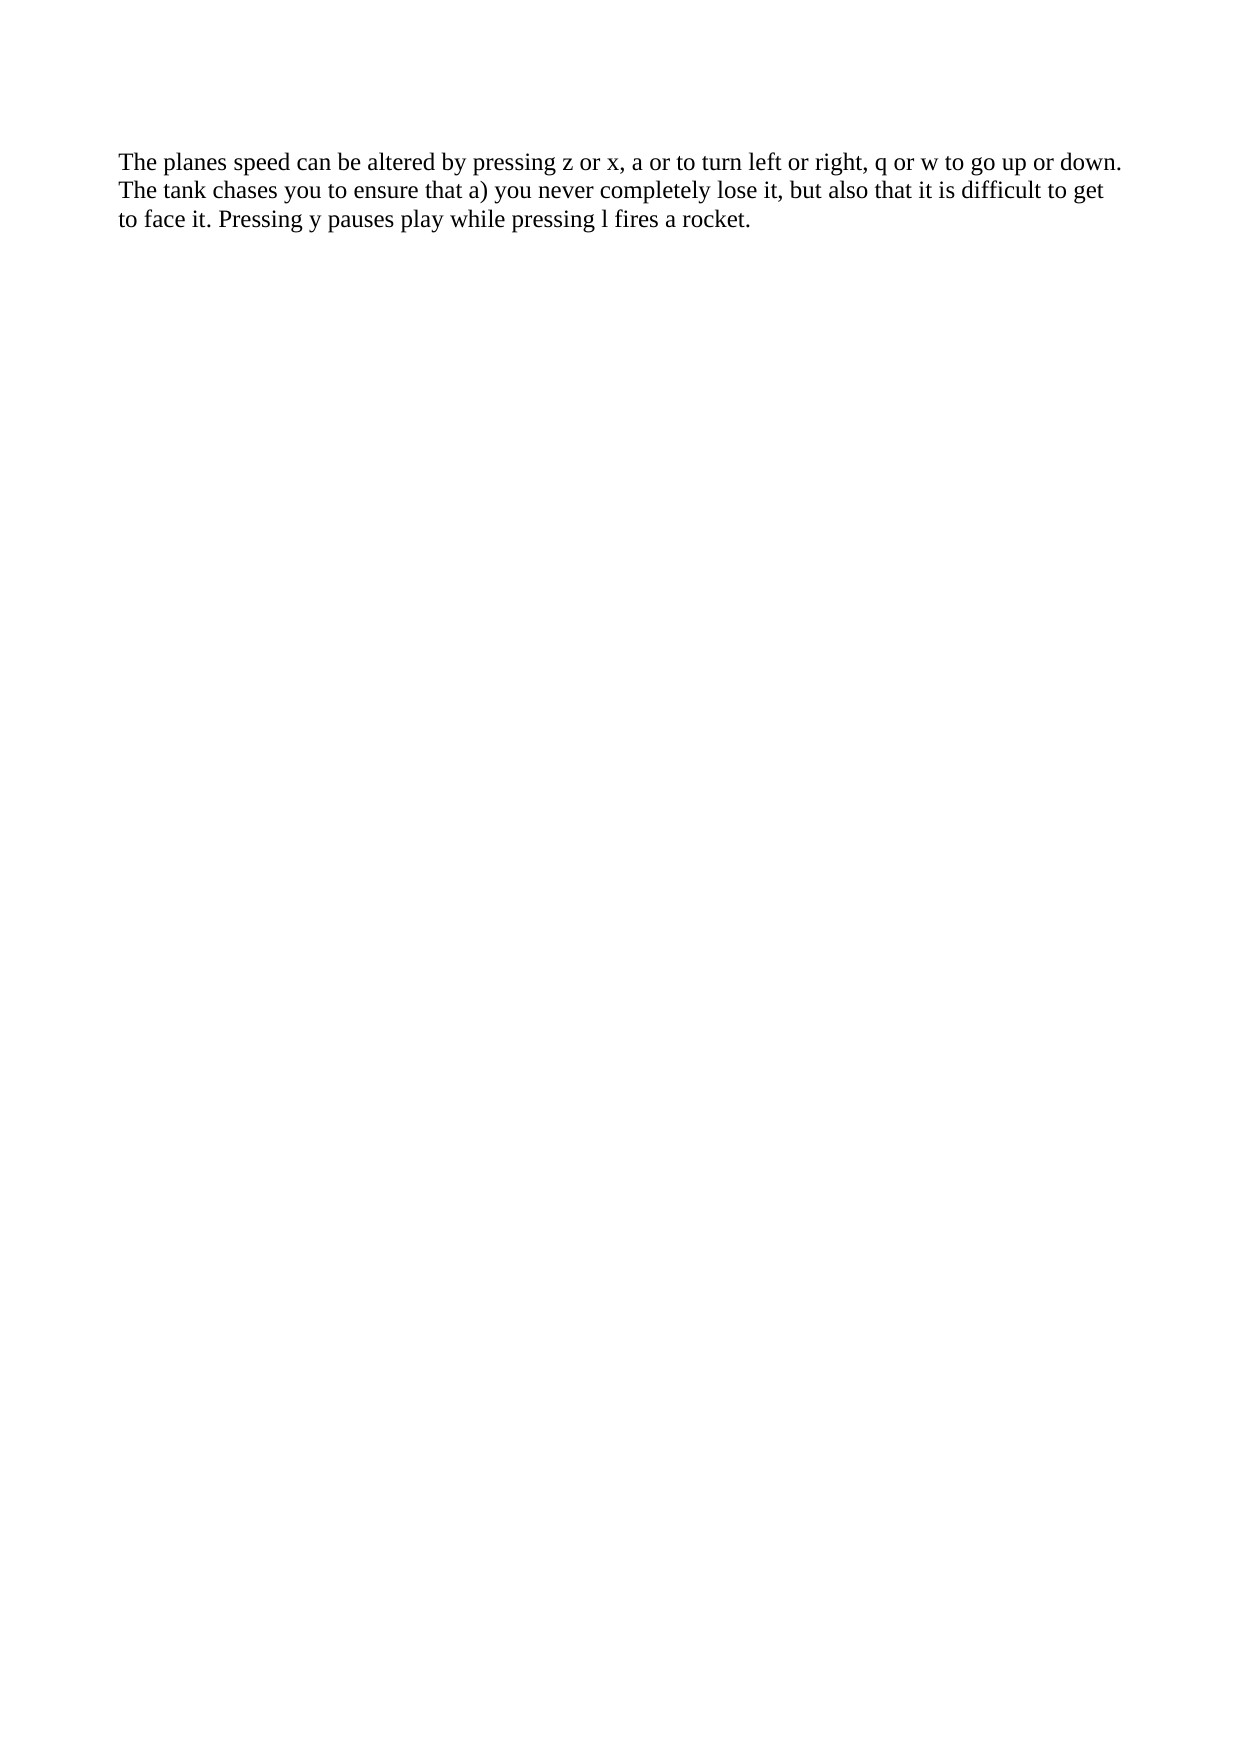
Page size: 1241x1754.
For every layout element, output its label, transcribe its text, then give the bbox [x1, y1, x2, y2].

text The planes speed can be altered by pressing z or x, a or to turn left or right, q or w to go up or down. The tank chases you to ensure that a) you never completely lose it, but also that it is difficult to get to face it. Pressing y pauses play while pressing l fires a rocket. [118, 147, 1122, 233]
